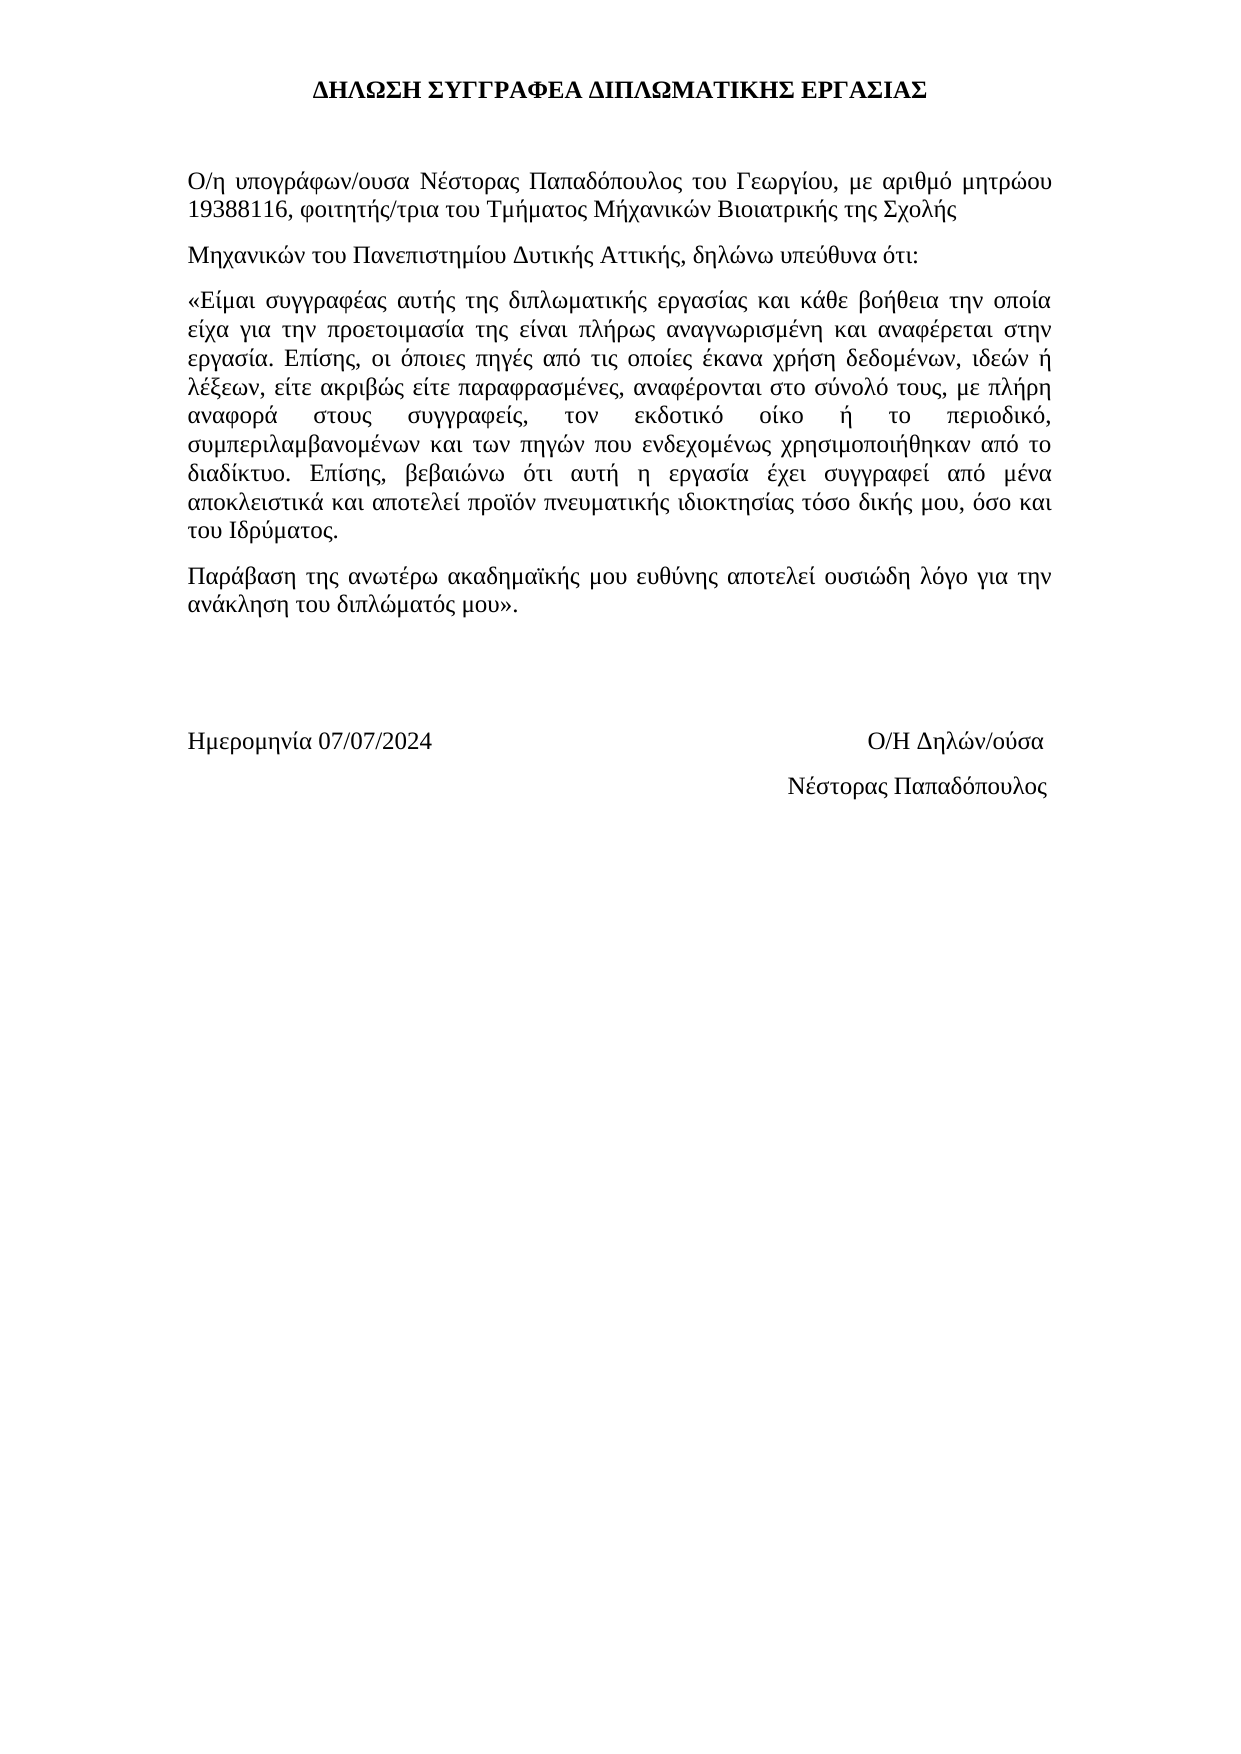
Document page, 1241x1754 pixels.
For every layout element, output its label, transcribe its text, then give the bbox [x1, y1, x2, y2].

text ΔΗΛΩΣΗ ΣΥΓΓΡΑΦΕΑ ΔΙΠΛΩΜΑΤΙΚΗΣ ΕΡΓΑΣΙΑΣ [187, 75, 1053, 104]
text Παράβαση της ανωτέρω ακαδημαϊκής μου ευθύνης αποτελεί ουσιώδη λόγο για την ανάκληση του διπλώματός μου». [187, 561, 1053, 618]
text Νέστορας Παπαδόπουλος [187, 771, 1053, 800]
text Ο/η υπογράφων/ουσα Νέστορας Παπαδόπουλος του Γεωργίου, με αριθμό μητρώου 19388116, φοιτητής/τρια του Τμήματος Μήχανικών Βιοιατρικής της Σχολής [187, 166, 1053, 223]
text Μηχανικών του Πανεπιστημίου Δυτικής Αττικής, δηλώνω υπεύθυνα ότι: [187, 240, 1053, 269]
text «Είμαι συγγραφέας αυτής της διπλωματικής εργασίας και κάθε βοήθεια την οποία είχα για την προετοιμασία της είναι πλήρως αναγνωρισμένη και αναφέρεται στην εργασία. Επίσης, οι όποιες πηγές από τις οποίες έκανα χρήση δεδομένων, ιδεών ή λέξεων, είτε ακριβώς είτε παραφρασμένες, αναφέρονται στο σύνολό τους, με πλήρη αναφορά στους συγγραφείς, τον εκδοτικό οίκο ή το περιοδικό, συμπεριλαμβανομένων και των πηγών που ενδεχομένως χρησιμοποιήθηκαν από το διαδίκτυο. Επίσης, βεβαιώνω ότι αυτή η εργασία έχει συγγραφεί από μένα αποκλειστικά και αποτελεί προϊόν πνευματικής ιδιοκτησίας τόσο δικής μου, όσο και του Ιδρύματος. [187, 285, 1053, 544]
text Ημερομηνία 07/07/2024 Ο/Η Δηλών/ούσα [187, 726, 1053, 754]
